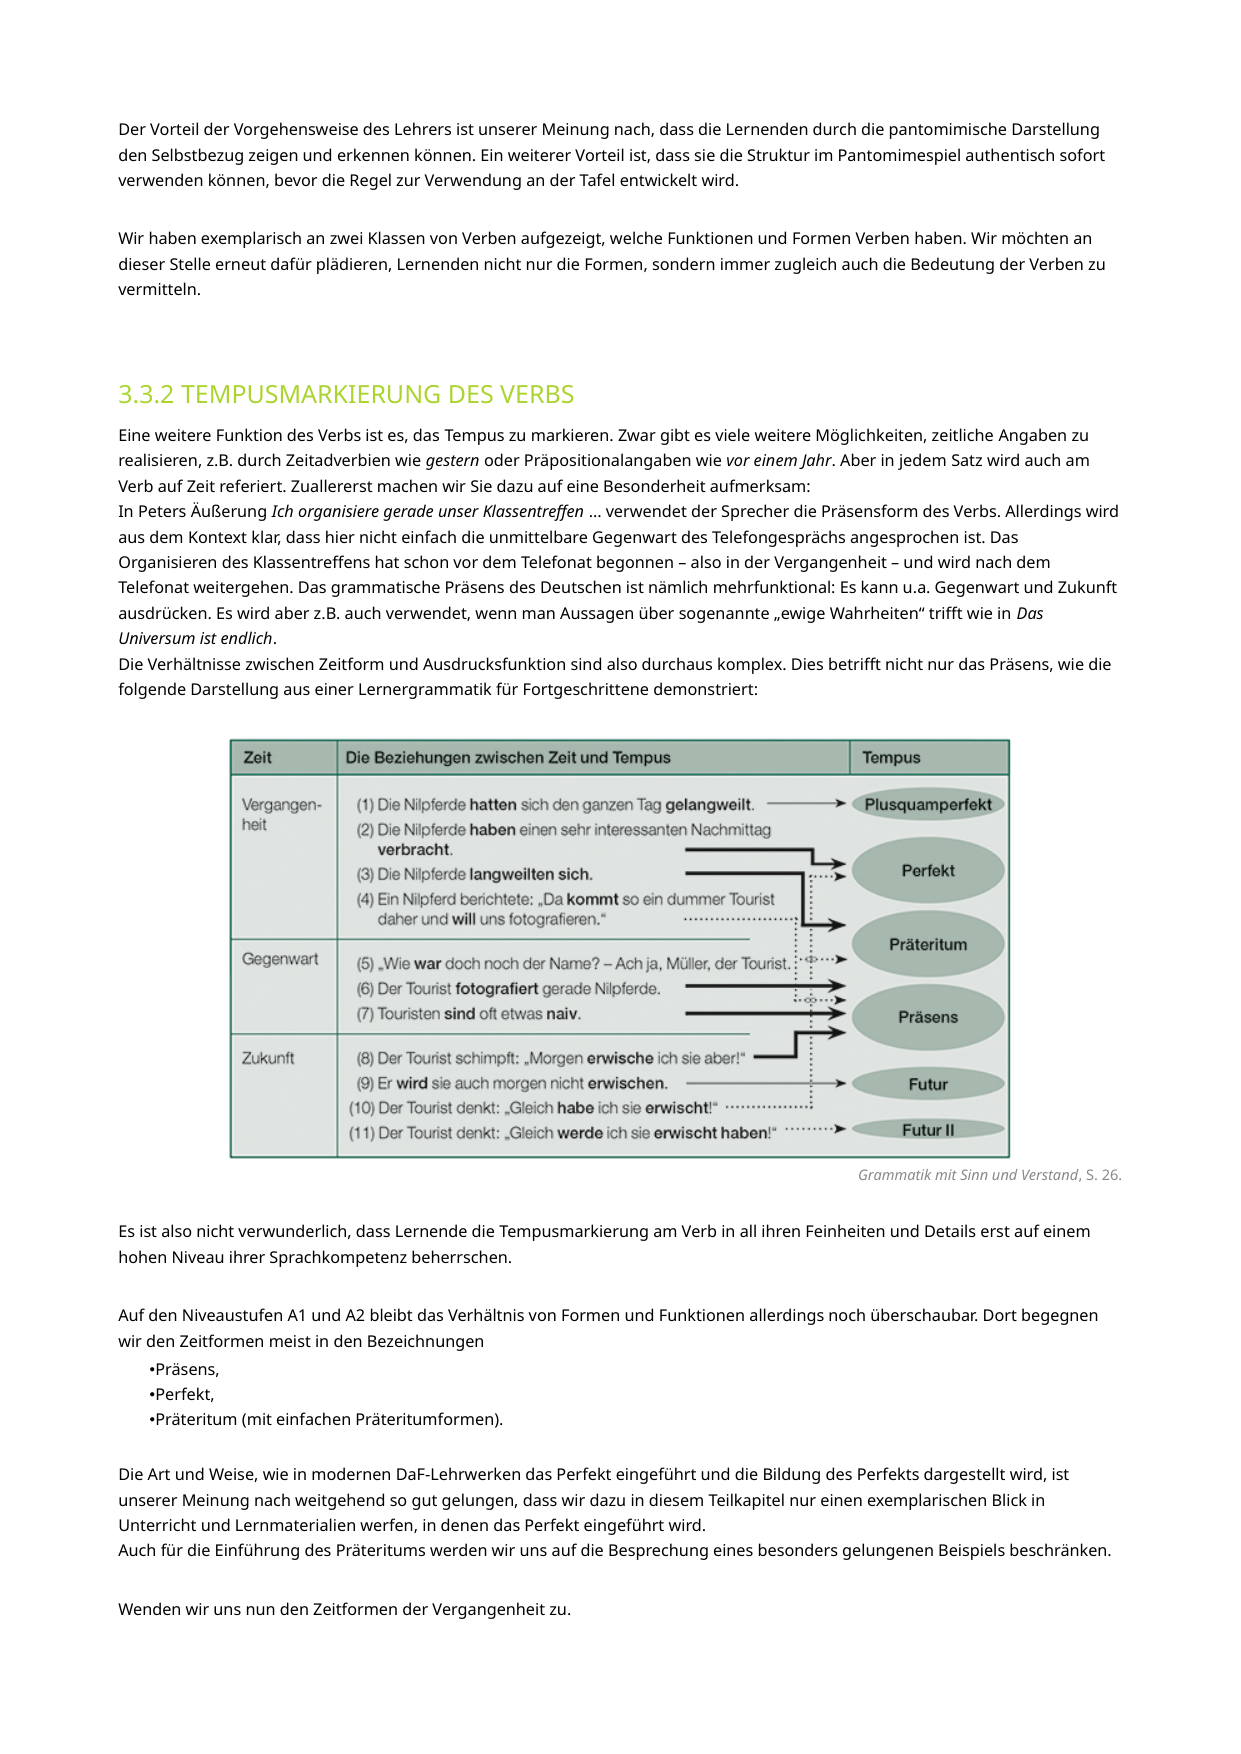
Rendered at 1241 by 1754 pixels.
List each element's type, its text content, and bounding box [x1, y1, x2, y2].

text Auch für die Einführung des Präteritums werden wir uns auf die Besprechung eines besonders gelungenen Beispiels beschränken. [118, 1539, 1122, 1562]
subtitle 3.3.2 TEMPUSMARKIERUNG DES VERBS [118, 376, 1122, 410]
list Präteritum (mit einfachen Präteritumformen). [118, 1405, 1122, 1430]
text Der Vorteil der Vorgehensweise des Lehrers ist unserer Meinung nach, dass die Lernenden durch die pantomimische Darstellung den Selbstbezug zeigen und erkennen können. Ein weiterer Vorteil ist, dass sie die Struktur im Pantomimespiel authentisch sofort verwenden können, bevor die Regel zur Verwendung an der Tafel entwickelt wird. [118, 118, 1122, 191]
picture [226, 736, 1014, 1161]
text Es ist also nicht verwunderlich, dass Lernende die Tempusmarkierung am Verb in all ihren Feinheiten und Details erst auf einem hohen Niveau ihrer Sprachkompetenz beherrschen. [118, 1221, 1122, 1268]
text Die Verhältnisse zwischen Zeitform und Ausdrucksfunktion sind also durchaus komplex. Dies betrifft nicht nur das Präsens, wie die folgende Darstellung aus einer Lernergrammatik für Fortgeschrittene demonstriert: [118, 653, 1122, 700]
list Präsens, [118, 1355, 1122, 1380]
text Auf den Niveaustufen A1 und A2 bleibt das Verhältnis von Formen und Funktionen allerdings noch überschaubar. Dort begegnen wir den Zeitformen meist in den Bezeichnungen [118, 1304, 1122, 1352]
text Wir haben exemplarisch an zwei Klassen von Verben aufgezeigt, welche Funktionen und Formen Verben haben. Wir möchten an dieser Stelle erneut dafür plädieren, Lernenden nicht nur die Formen, sondern immer zugleich auch die Bedeutung der Verben zu vermitteln. [118, 227, 1122, 300]
text Die Art und Weise, wie in modernen DaF-Lehrwerken das Perfekt eingeführt und die Bildung des Perfekts dargestellt wird, ist unserer Meinung nach weitgehend so gut gelungen, dass wir dazu in diesem Teilkapitel nur einen exemplarischen Blick in Unterricht und Lernmaterialien werfen, in denen das Perfekt eingeführt wird. [118, 1463, 1122, 1536]
list Perfekt, [118, 1380, 1122, 1405]
text Grammatik mit Sinn und Verstand, S. 26. [118, 1165, 1122, 1184]
text Wenden wir uns nun den Zeitformen der Vergangenheit zu. [118, 1598, 1122, 1620]
text In Peters Äußerung Ich organisiere gerade unser Klassentreffen … verwendet der Sprecher die Präsensform des Verbs. Allerdings wird aus dem Kontext klar, dass hier nicht einfach die unmittelbare Gegenwart des Telefongesprächs angesprochen ist. Das Organisieren des Klassentreffens hat schon vor dem Telefonat begonnen – also in der Vergangenheit – und wird nach dem Telefonat weitergehen. Das grammatische Präsens des Deutschen ist nämlich mehrfunktional: Es kann u.a. Gegenwart und Zukunft ausdrücken. Es wird aber z.B. auch verwendet, wenn man Aussagen über sogenannte „ewige Wahrheiten“ trifft wie in Das Universum ist endlich. [118, 500, 1122, 649]
text Eine weitere Funktion des Verbs ist es, das Tempus zu markieren. Zwar gibt es viele weitere Möglichkeiten, zeitliche Angaben zu realisieren, z.B. durch Zeitadverbien wie gestern oder Präpositionalangaben wie vor einem Jahr. Aber in jedem Satz wird auch am Verb auf Zeit referiert. Zuallererst machen wir Sie dazu auf eine Besonderheit aufmerksam: [118, 424, 1122, 497]
